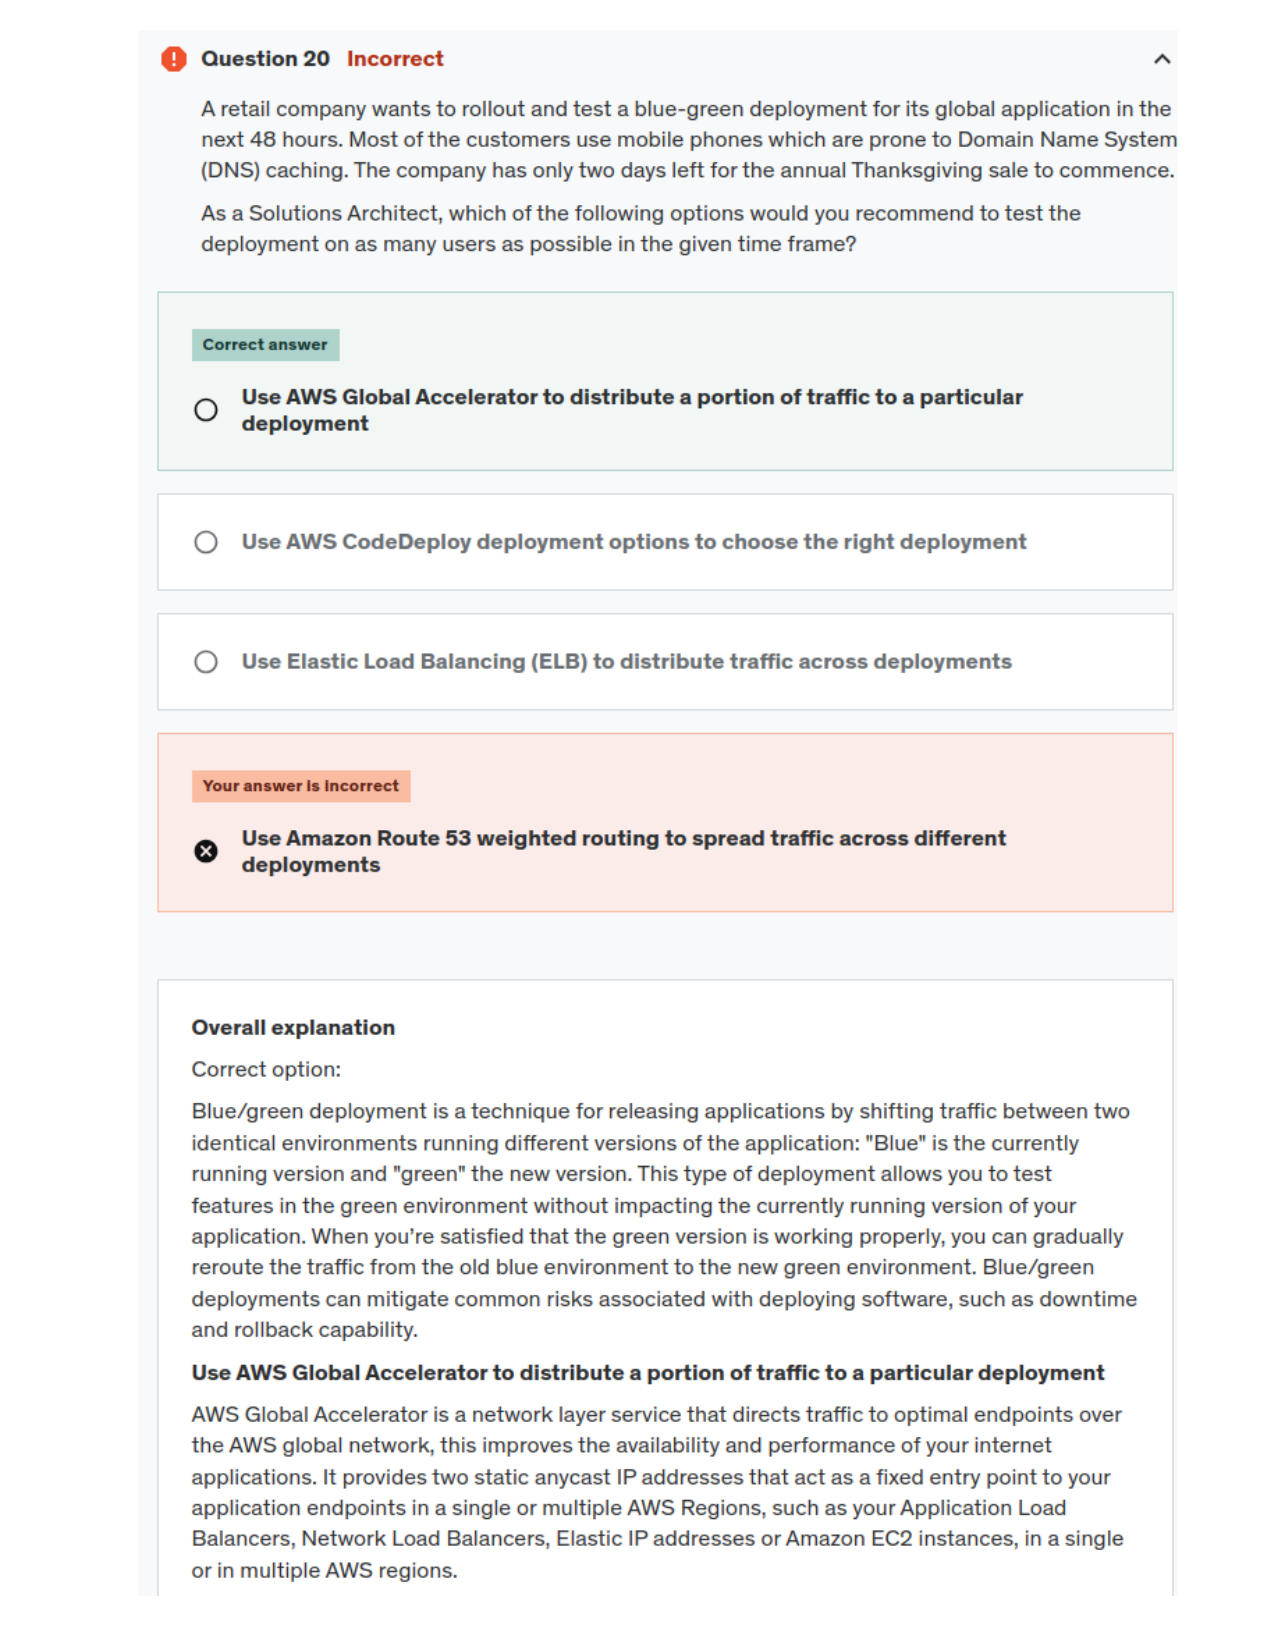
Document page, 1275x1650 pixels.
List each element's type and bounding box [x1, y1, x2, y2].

picture [138, 30, 1178, 1596]
